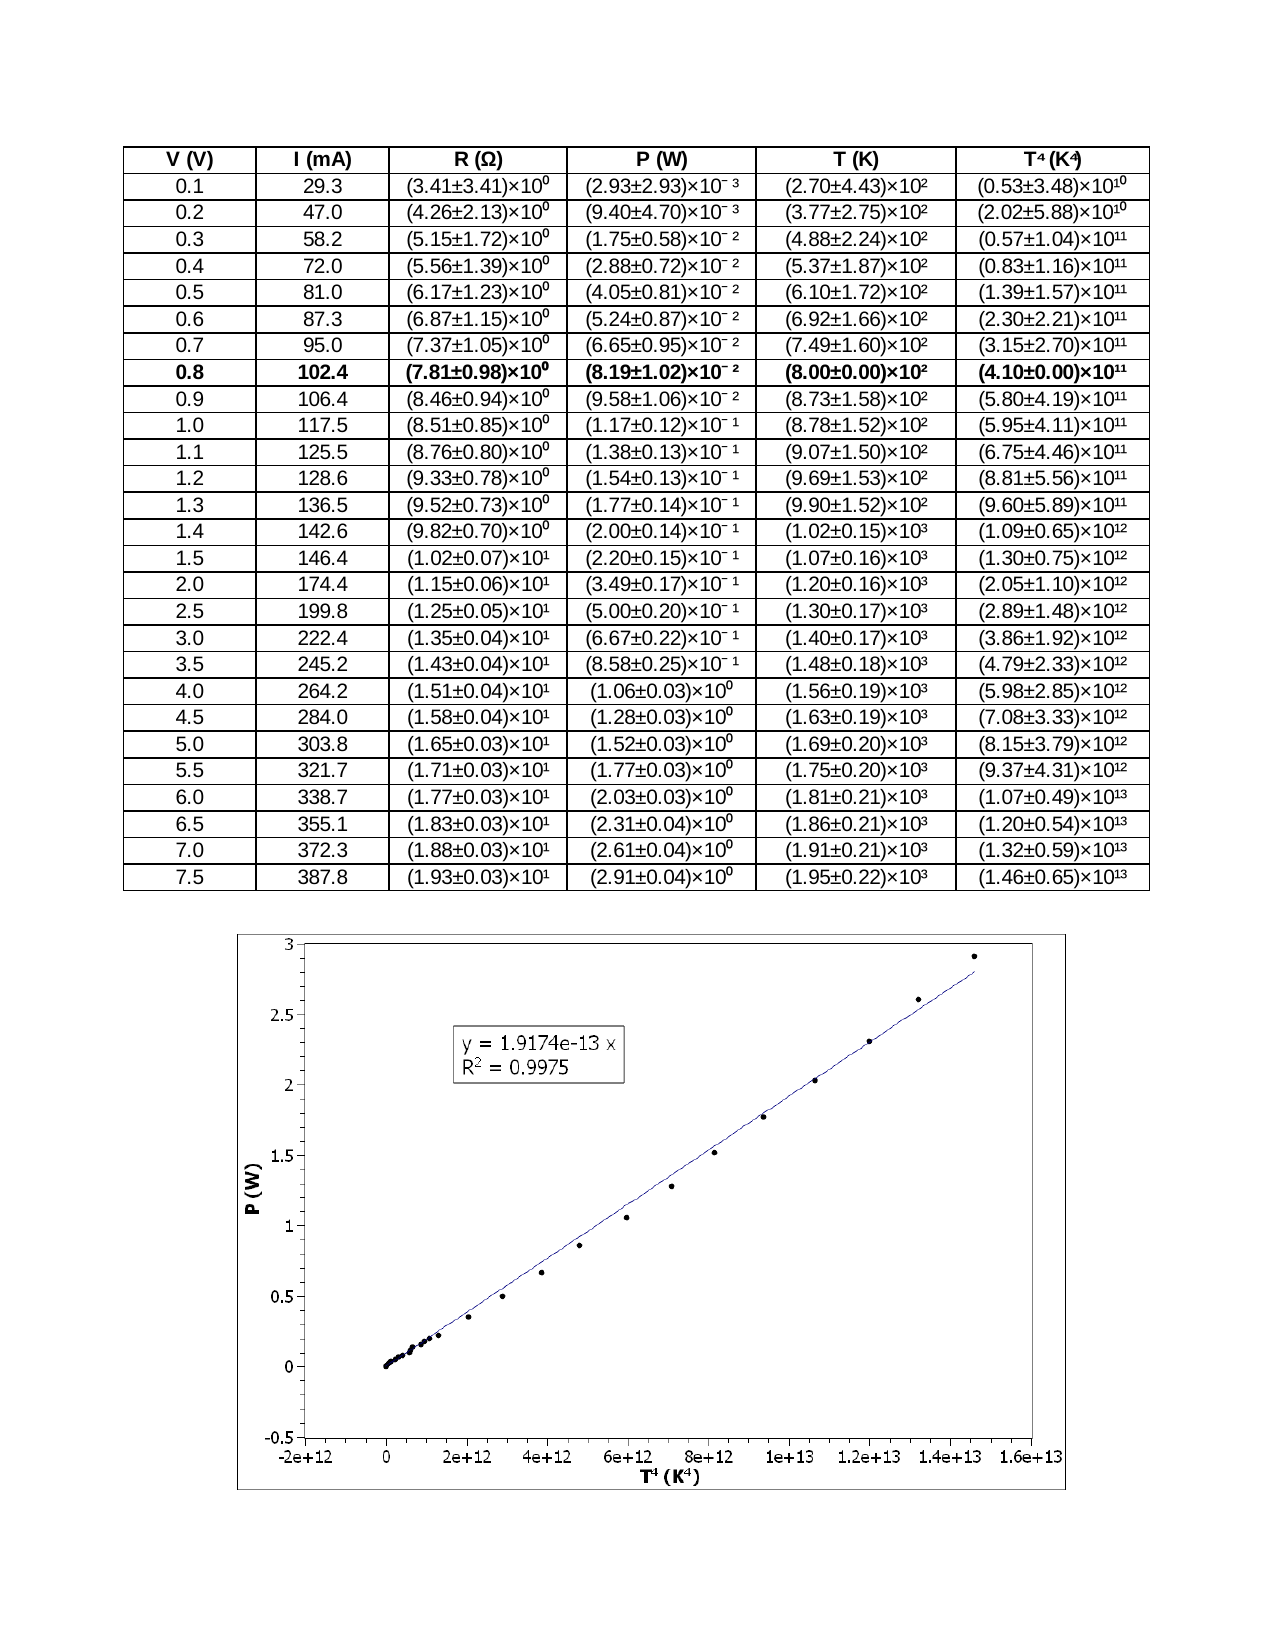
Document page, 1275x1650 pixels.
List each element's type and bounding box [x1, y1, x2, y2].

picture [228, 926, 1070, 1496]
